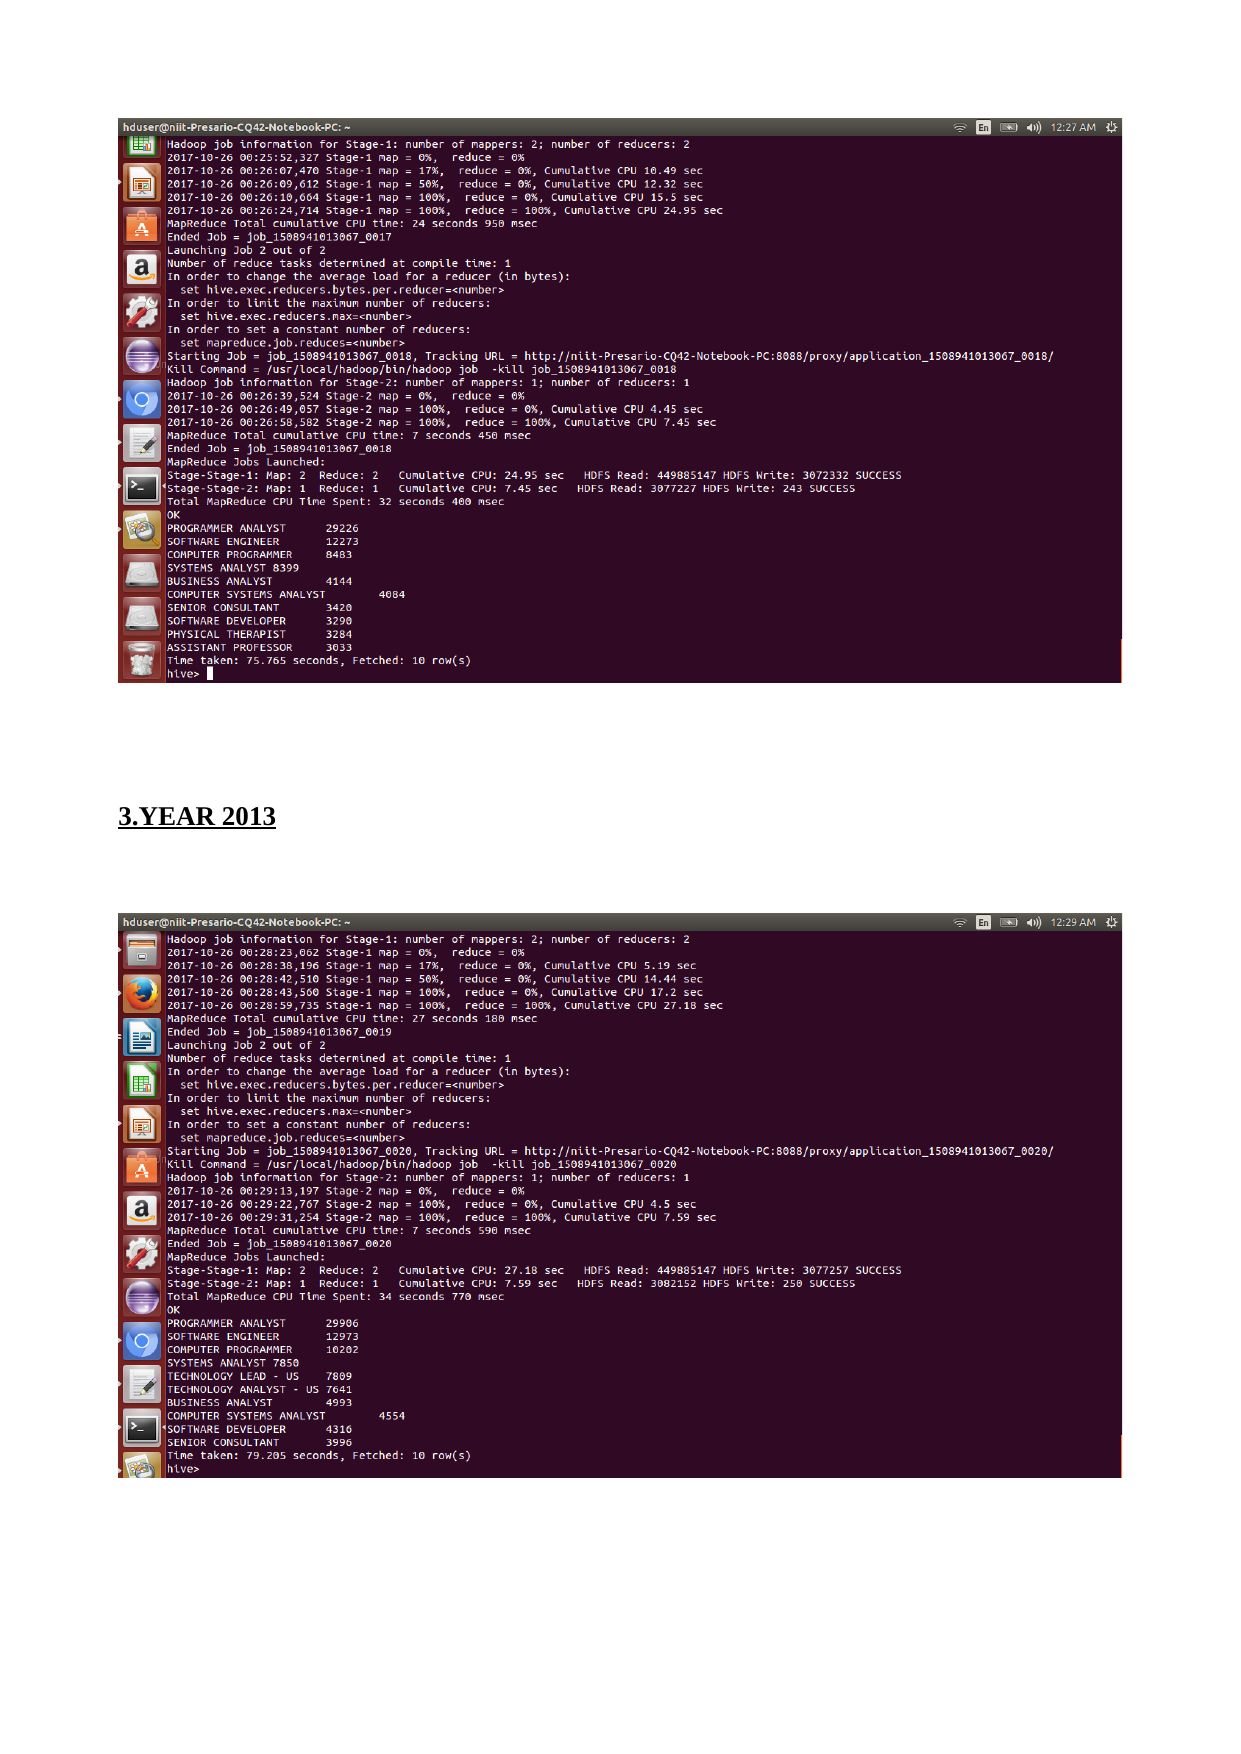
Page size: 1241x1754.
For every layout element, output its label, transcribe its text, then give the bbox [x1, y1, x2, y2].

picture [118, 118, 1123, 683]
text 3.YEAR 2013 [118, 800, 1122, 831]
picture [118, 913, 1123, 1478]
